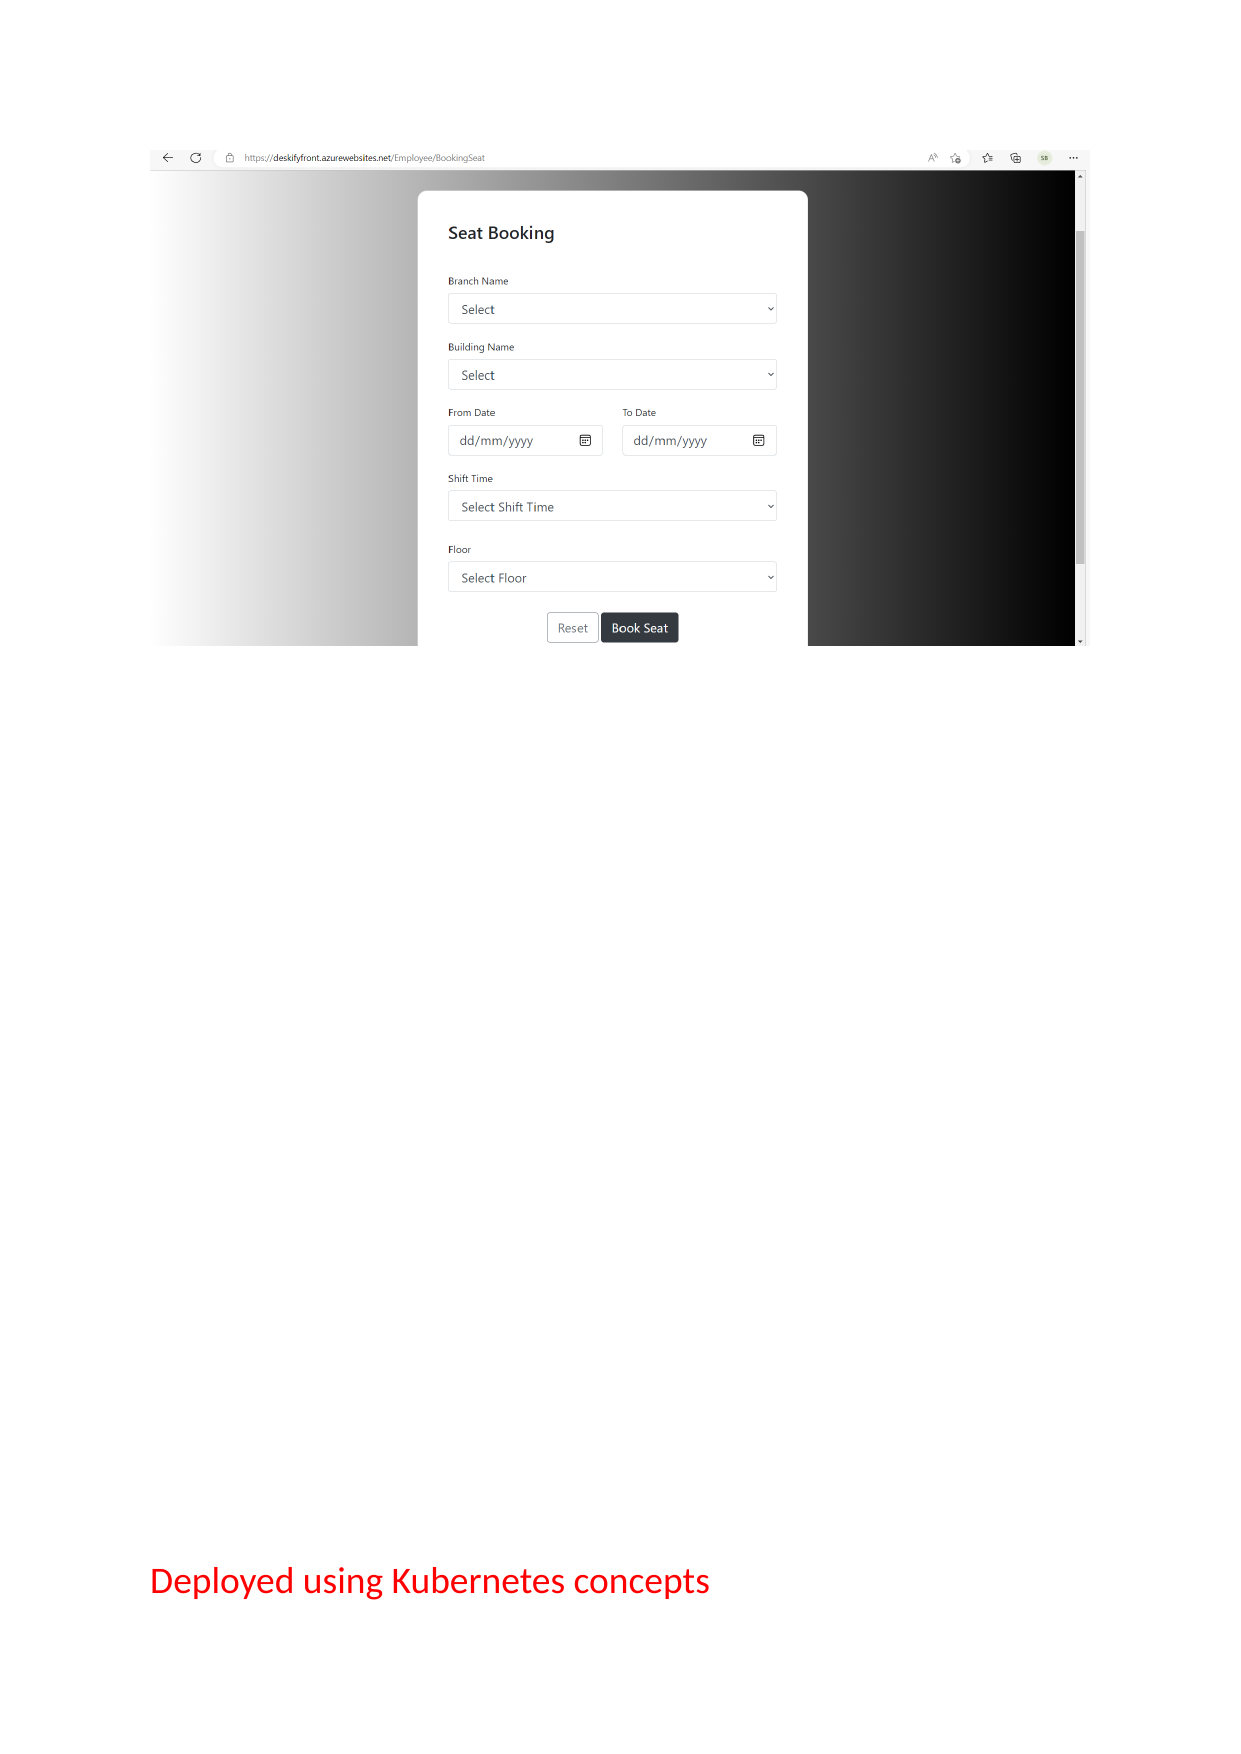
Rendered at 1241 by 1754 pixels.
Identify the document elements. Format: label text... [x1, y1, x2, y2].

text Deployed using Kubernetes concepts [150, 1557, 1090, 1603]
